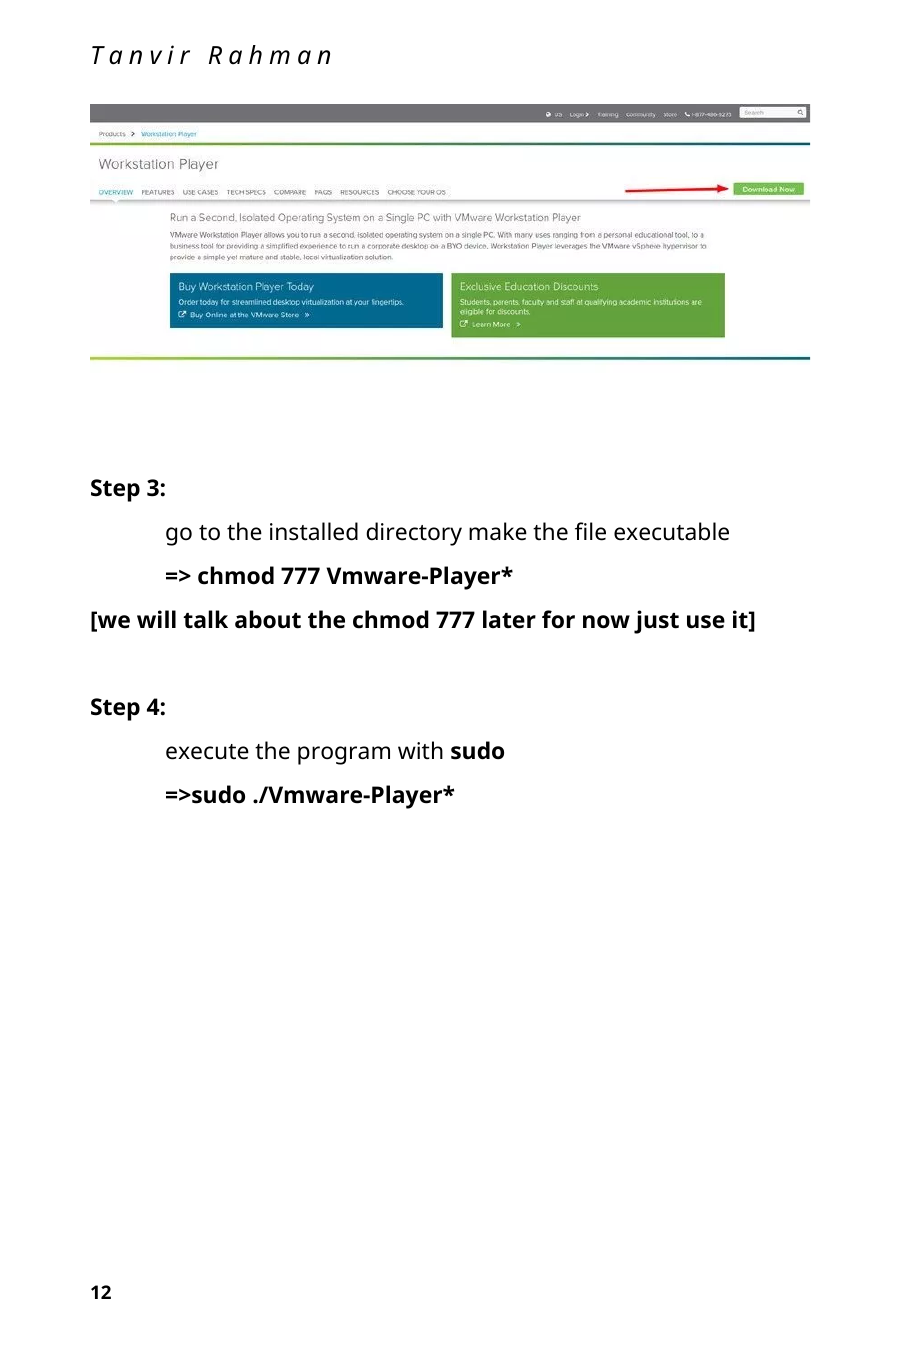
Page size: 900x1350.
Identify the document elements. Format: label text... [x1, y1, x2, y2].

text => chmod 777 Vmware-Player* [90, 560, 810, 591]
text execute the program with sudo [90, 735, 810, 766]
picture [90, 104, 811, 373]
text Step 4: [90, 691, 810, 722]
text [we will talk about the chmod 777 later for now just use it] [90, 603, 810, 635]
text go to the installed directory make the file executable [90, 516, 810, 547]
text =>sudo ./Vmware-Player* [90, 778, 810, 810]
text Step 3: [90, 472, 810, 503]
